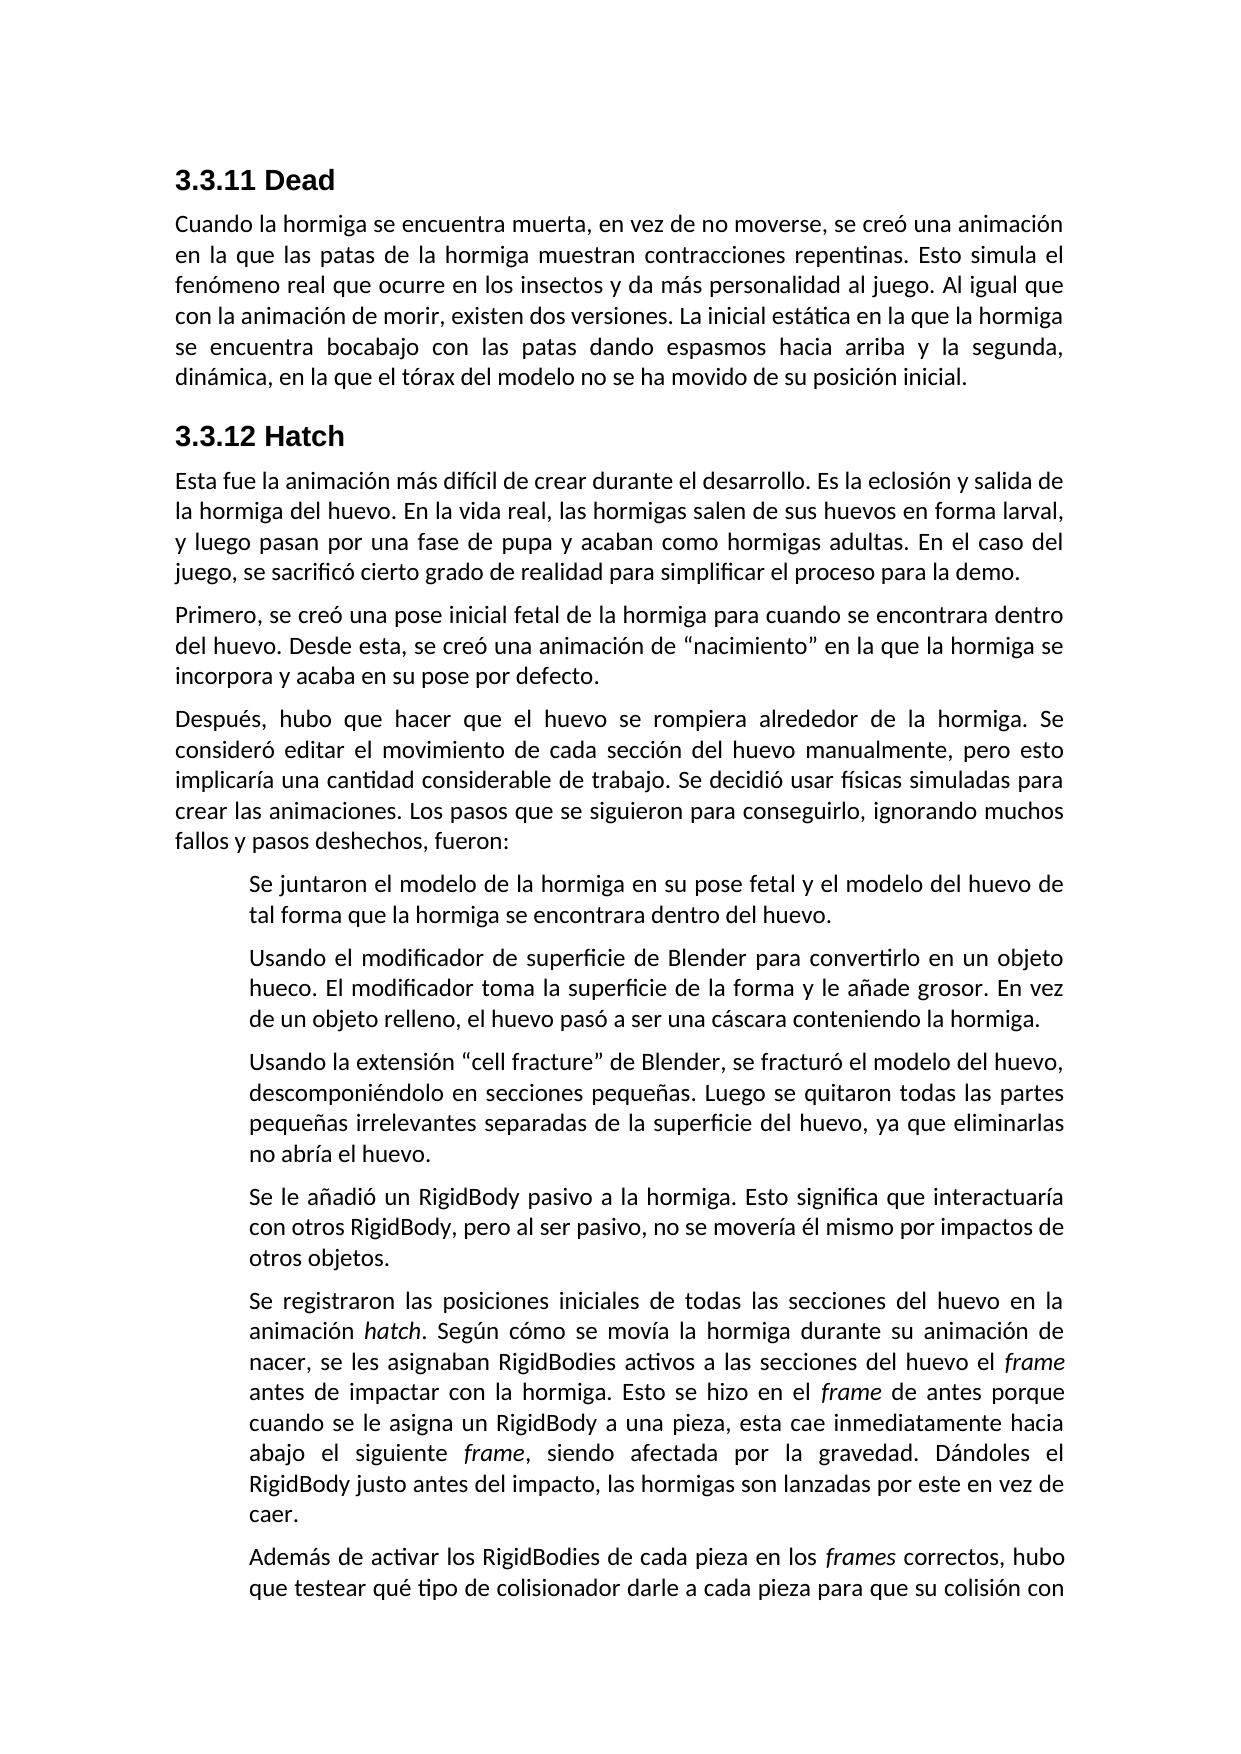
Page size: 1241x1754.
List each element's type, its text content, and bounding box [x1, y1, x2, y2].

list Se registraron las posiciones iniciales de todas las secciones del huevo en la animación hatch. Según cómo se movía la hormiga durante su animación de nacer, se les asignaban RigidBodies activos a las secciones del huevo el frame antes de impactar con la hormiga. Esto se hizo en el frame de antes porque cuando se le asigna un RigidBody a una pieza, esta cae inmediatamente hacia abajo el siguiente frame, siendo afectada por la gravedad. Dándoles el RigidBody justo antes del impacto, las hormigas son lanzadas por este en vez de caer. [219, 1285, 1065, 1529]
list Además de activar los RigidBodies de cada pieza en los frames correctos, hubo que testear qué tipo de colisionador darle a cada pieza para que su colisión con [219, 1541, 1065, 1602]
text Después, hubo que hacer que el huevo se rompiera alrededor de la hormiga. Se consideró editar el movimiento de cada sección del huevo manualmente, pero esto implicaría una cantidad considerable de trabajo. Se decidió usar físicas simuladas para crear las animaciones. Los pasos que se siguieron para conseguirlo, ignorando muchos fallos y pasos deshechos, fueron: [175, 703, 1065, 856]
subtitle Dead [175, 162, 1065, 196]
list Se le añadió un RigidBody pasivo a la hormiga. Esto significa que interactuaría con otros RigidBody, pero al ser pasivo, no se movería él mismo por impactos de otros objetos. [219, 1181, 1065, 1272]
text Esta fue la animación más difícil de crear durante el desarrollo. Es la eclosión y salida de la hormiga del huevo. En la vida real, las hormigas salen de sus huevos en forma larval, y luego pasan por una fase de pupa y acaban como hormigas adultas. En el caso del juego, se sacrificó cierto grado de realidad para simplificar el proceso para la demo. [175, 465, 1065, 587]
text Primero, se creó una pose inicial fetal de la hormiga para cuando se encontrara dentro del huevo. Desde esta, se creó una animación de “nacimiento” en la que la hormiga se incorpora y acaba en su pose por defecto. [175, 599, 1065, 691]
text Cuando la hormiga se encuentra muerta, en vez de no moverse, se creó una animación en la que las patas de la hormiga muestran contracciones repentinas. Esto simula el fenómeno real que ocurre en los insectos y da más personalidad al juego. Al igual que con la animación de morir, existen dos versiones. La inicial estática en la que la hormiga se encuentra bocabajo con las patas dando espasmos hacia arriba y la segunda, dinámica, en la que el tórax del modelo no se ha movido de su posición inicial. [175, 208, 1065, 392]
subtitle Hatch [175, 419, 1065, 452]
list Usando la extensión “cell fracture” de Blender, se fracturó el modelo del huevo, descomponiéndolo en secciones pequeñas. Luego se quitaron todas las partes pequeñas irrelevantes separadas de la superficie del huevo, ya que eliminarlas no abría el huevo. [219, 1046, 1065, 1168]
list Usando el modificador de superficie de Blender para convertirlo en un objeto hueco. El modificador toma la superficie de la forma y le añade grosor. En vez de un objeto relleno, el huevo pasó a ser una cáscara conteniendo la hormiga. [219, 942, 1065, 1034]
list Se juntaron el modelo de la hormiga en su pose fetal y el modelo del huevo de tal forma que la hormiga se encontrara dentro del huevo. [219, 868, 1065, 929]
